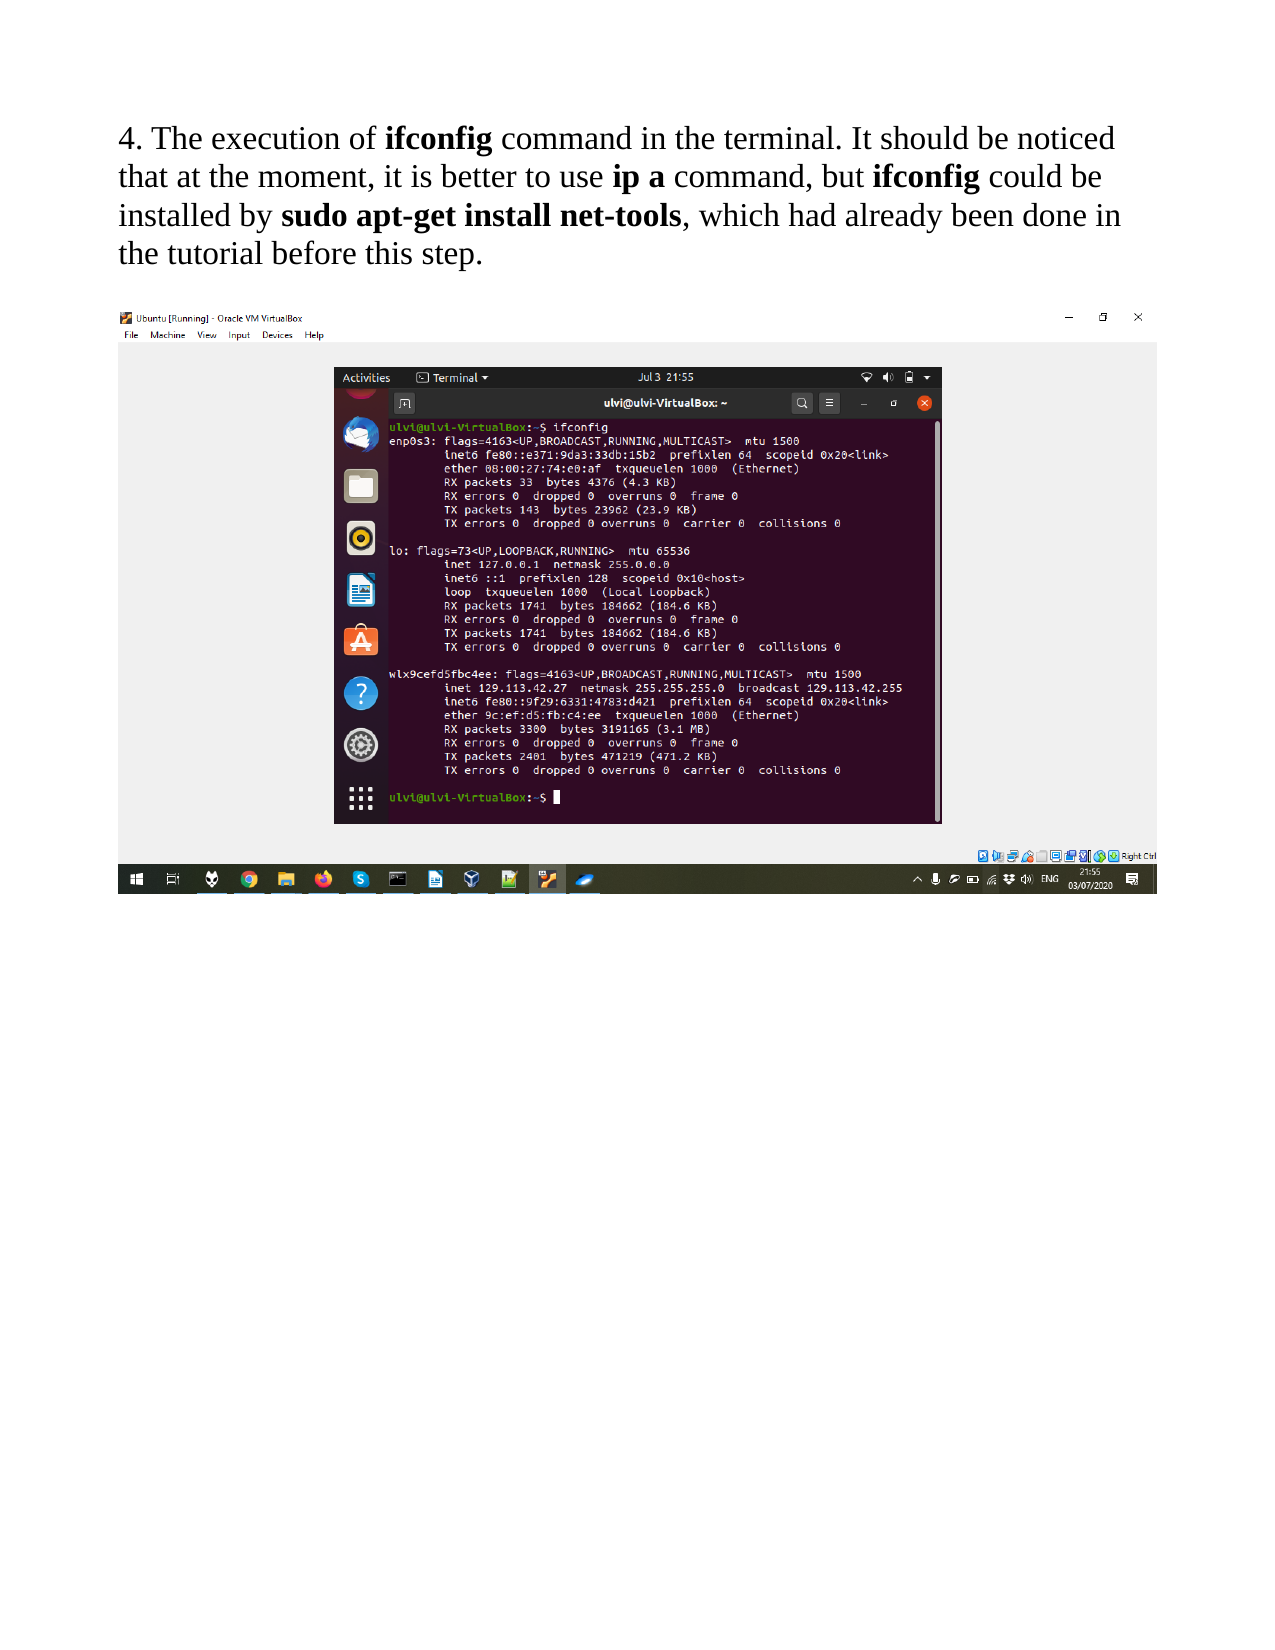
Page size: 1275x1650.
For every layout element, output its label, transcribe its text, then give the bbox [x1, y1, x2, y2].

text 4. The execution of ifconfig command in the terminal. It should be noticed that at the moment, it is better to use ip a command, but ifconfig could be installed by sudo apt-get install net-tools, which had already been done in the tutorial before this step. [118, 118, 1157, 271]
picture [118, 309, 1157, 894]
